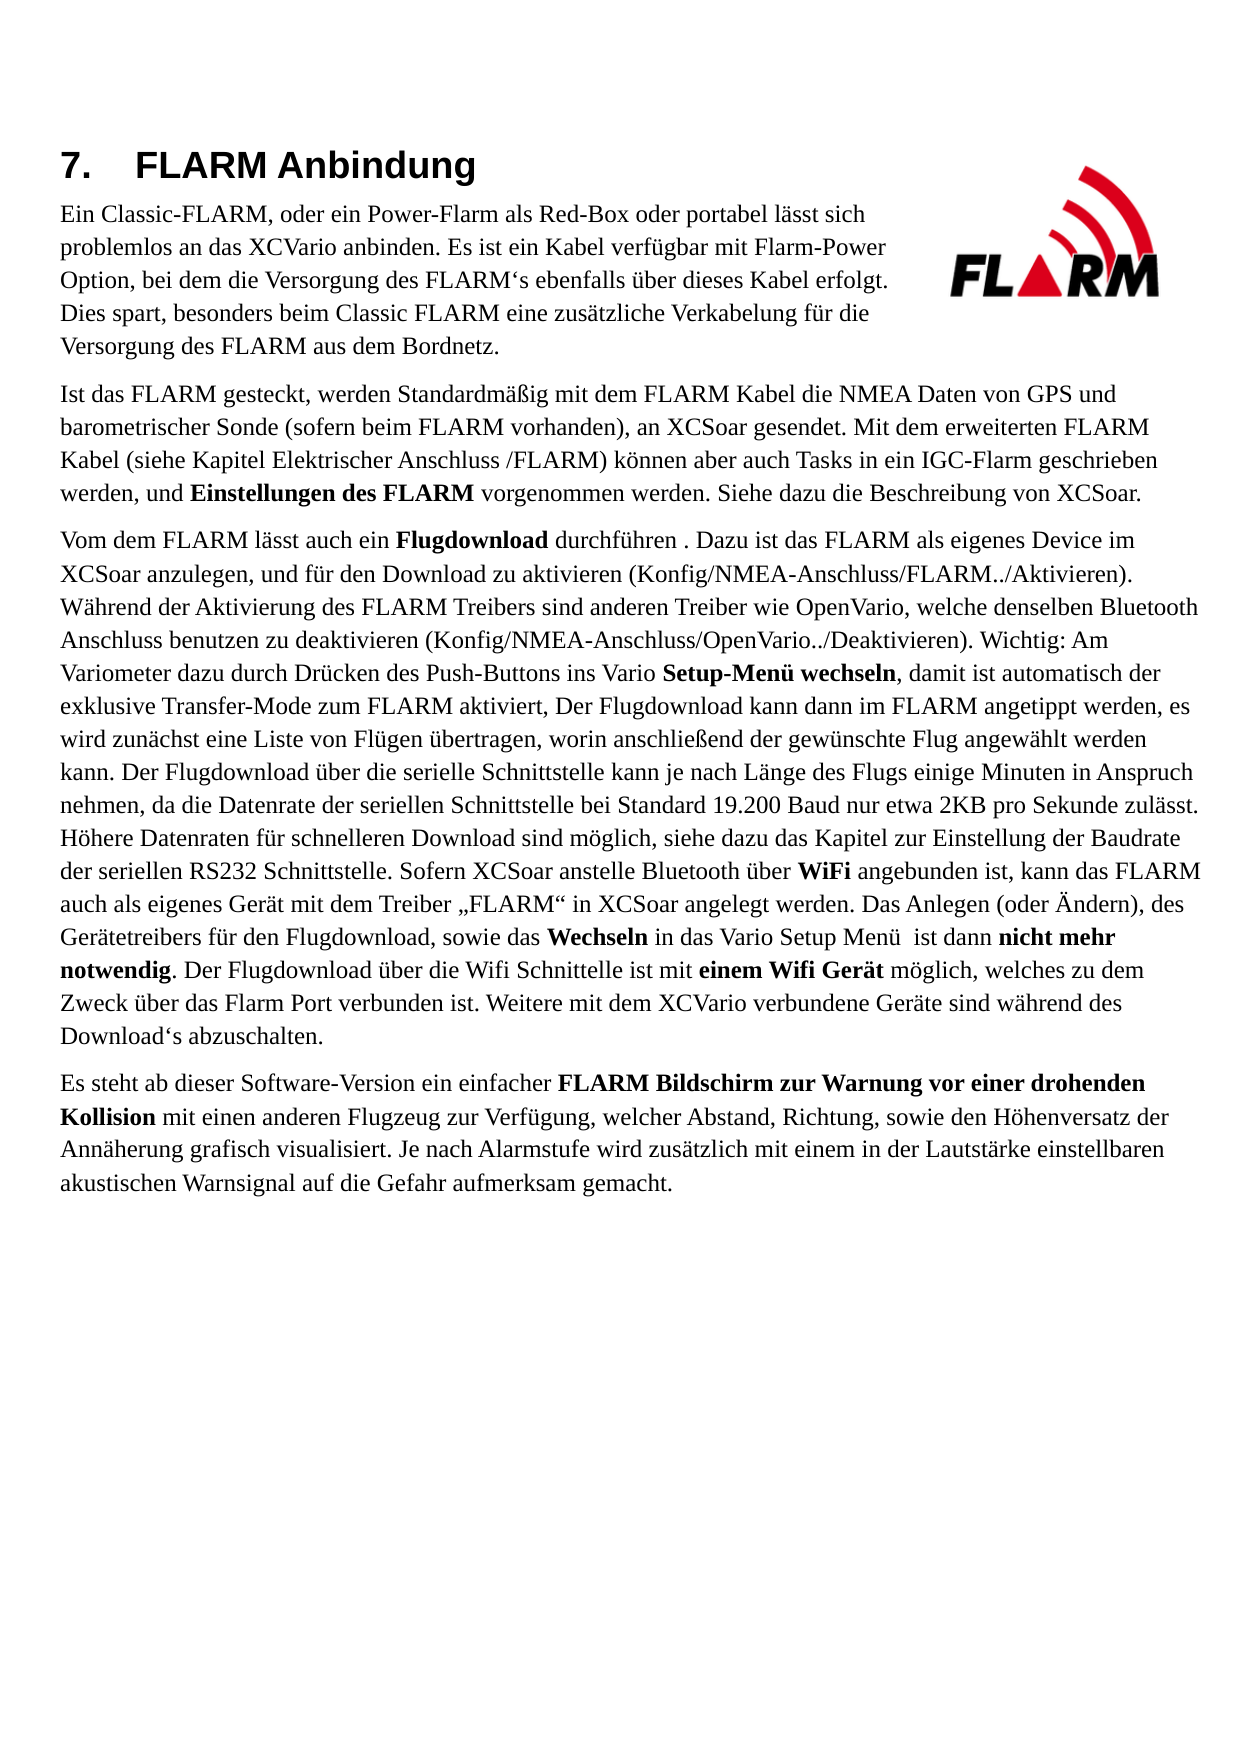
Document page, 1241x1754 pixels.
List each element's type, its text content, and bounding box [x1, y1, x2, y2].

picture [942, 156, 1167, 305]
text Es steht ab dieser Software-Version ein einfacher FLARM Bildschirm zur Warnung vor einer drohenden Kollision mit einen anderen Flugzeug zur Verfügung, welcher Abstand, Richtung, sowie den Höhenversatz der Annäherung grafisch visualisiert. Je nach Alarmstufe wird zusätzlich mit einem in der Lautstärke einstellbaren akustischen Warnsignal auf die Gefahr aufmerksam gemacht. [60, 1068, 1207, 1196]
subtitle FLARM Anbindung [60, 143, 1207, 187]
text Ein Classic-FLARM, oder ein Power-Flarm als Red-Box oder portabel lässt sich problemlos an das XCVario anbinden. Es ist ein Kabel verfügbar mit Flarm-Power Option, bei dem die Versorgung des FLARM‘s ebenfalls über dieses Kabel erfolgt. Dies spart, besonders beim Classic FLARM eine zusätzliche Verkabelung für die Versorgung des FLARM aus dem Bordnetz. [60, 199, 1207, 360]
text Ist das FLARM gesteckt, werden Standardmäßig mit dem FLARM Kabel die NMEA Daten von GPS und barometrischer Sonde (sofern beim FLARM vorhanden), an XCSoar gesendet. Mit dem erweiterten FLARM Kabel (siehe Kapitel Elektrischer Anschluss /FLARM) können aber auch Tasks in ein IGC-Flarm geschrieben werden, und Einstellungen des FLARM vorgenommen werden. Siehe dazu die Beschreibung von XCSoar. [60, 379, 1207, 507]
text Vom dem FLARM lässt auch ein Flugdownload durchführen . Dazu ist das FLARM als eigenes Device im XCSoar anzulegen, und für den Download zu aktivieren (Konfig/NMEA-Anschluss/FLARM../Aktivieren). Während der Aktivierung des FLARM Treibers sind anderen Treiber wie OpenVario, welche denselben Bluetooth Anschluss benutzen zu deaktivieren (Konfig/NMEA-Anschluss/OpenVario../Deaktivieren). Wichtig: Am Variometer dazu durch Drücken des Push-Buttons ins Vario Setup-Menü wechseln, damit ist automatisch der exklusive Transfer-Mode zum FLARM aktiviert, Der Flugdownload kann dann im FLARM angetippt werden, es wird zunächst eine Liste von Flügen übertragen, worin anschließend der gewünschte Flug angewählt werden kann. Der Flugdownload über die serielle Schnittstelle kann je nach Länge des Flugs einige Minuten in Anspruch nehmen, da die Datenrate der seriellen Schnittstelle bei Standard 19.200 Baud nur etwa 2KB pro Sekunde zulässt. Höhere Datenraten für schnelleren Download sind möglich, siehe dazu das Kapitel zur Einstellung der Baudrate der seriellen RS232 Schnittstelle. Sofern XCSoar anstelle Bluetooth über WiFi angebunden ist, kann das FLARM auch als eigenes Gerät mit dem Treiber „FLARM“ in XCSoar angelegt werden. Das Anlegen (oder Ändern), des Gerätetreibers für den Flugdownload, sowie das Wechseln in das Vario Setup Menü ist dann nicht mehr notwendig. Der Flugdownload über die Wifi Schnittelle ist mit einem Wifi Gerät möglich, welches zu dem Zweck über das Flarm Port verbunden ist. Weitere mit dem XCVario verbundene Geräte sind während des Download‘s abzuschalten. [60, 526, 1207, 1050]
